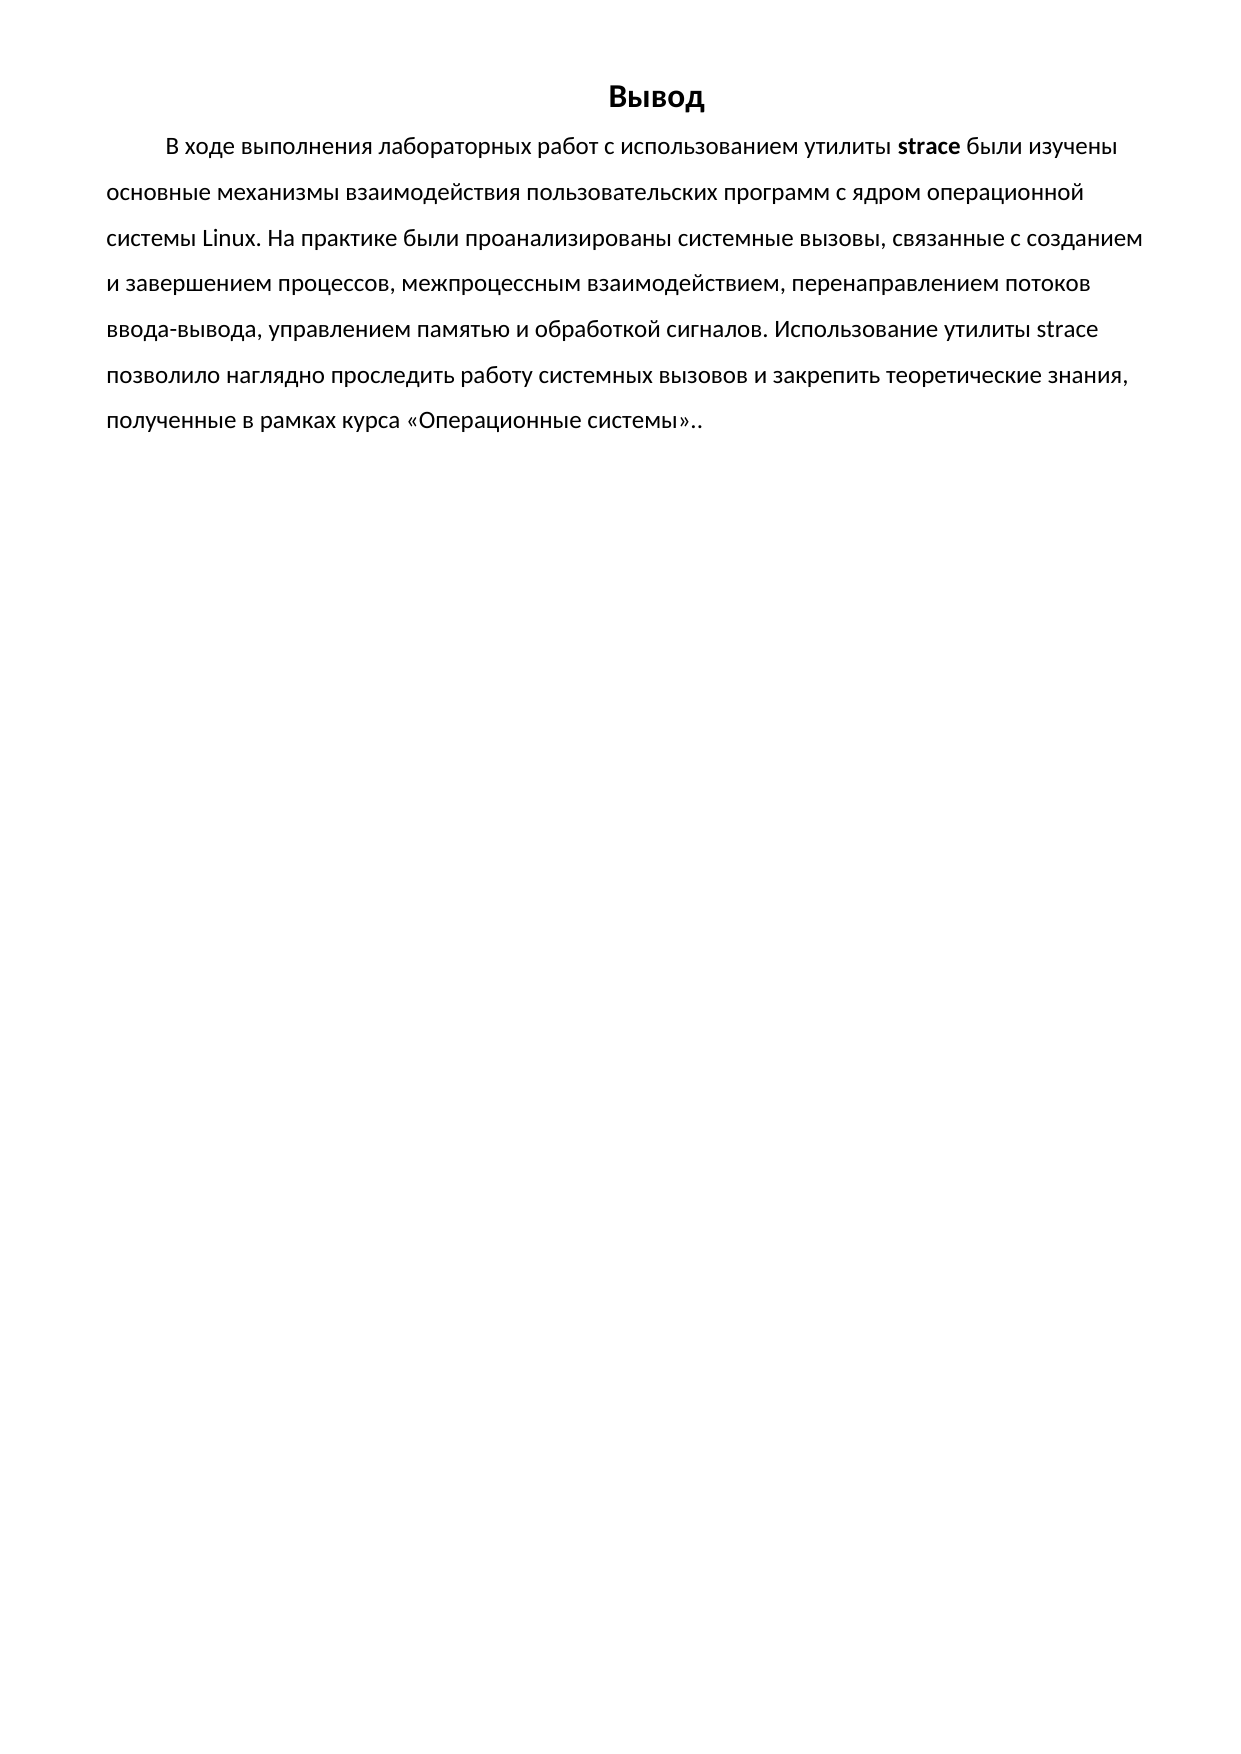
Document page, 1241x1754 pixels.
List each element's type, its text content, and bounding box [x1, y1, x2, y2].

text Вывод [106, 75, 1147, 116]
text В ходе выполнения лабораторных работ с использованием утилиты strace были изучены основные механизмы взаимодействия пользовательских программ с ядром операционной системы Linux. На практике были проанализированы системные вызовы, связанные с созданием и завершением процессов, межпроцессным взаимодействием, перенаправлением потоков ввода-вывода, управлением памятью и обработкой сигналов. Использование утилиты strace позволило наглядно проследить работу системных вызовов и закрепить теоретические знания, полученные в рамках курса «Операционные системы».. [106, 130, 1147, 435]
